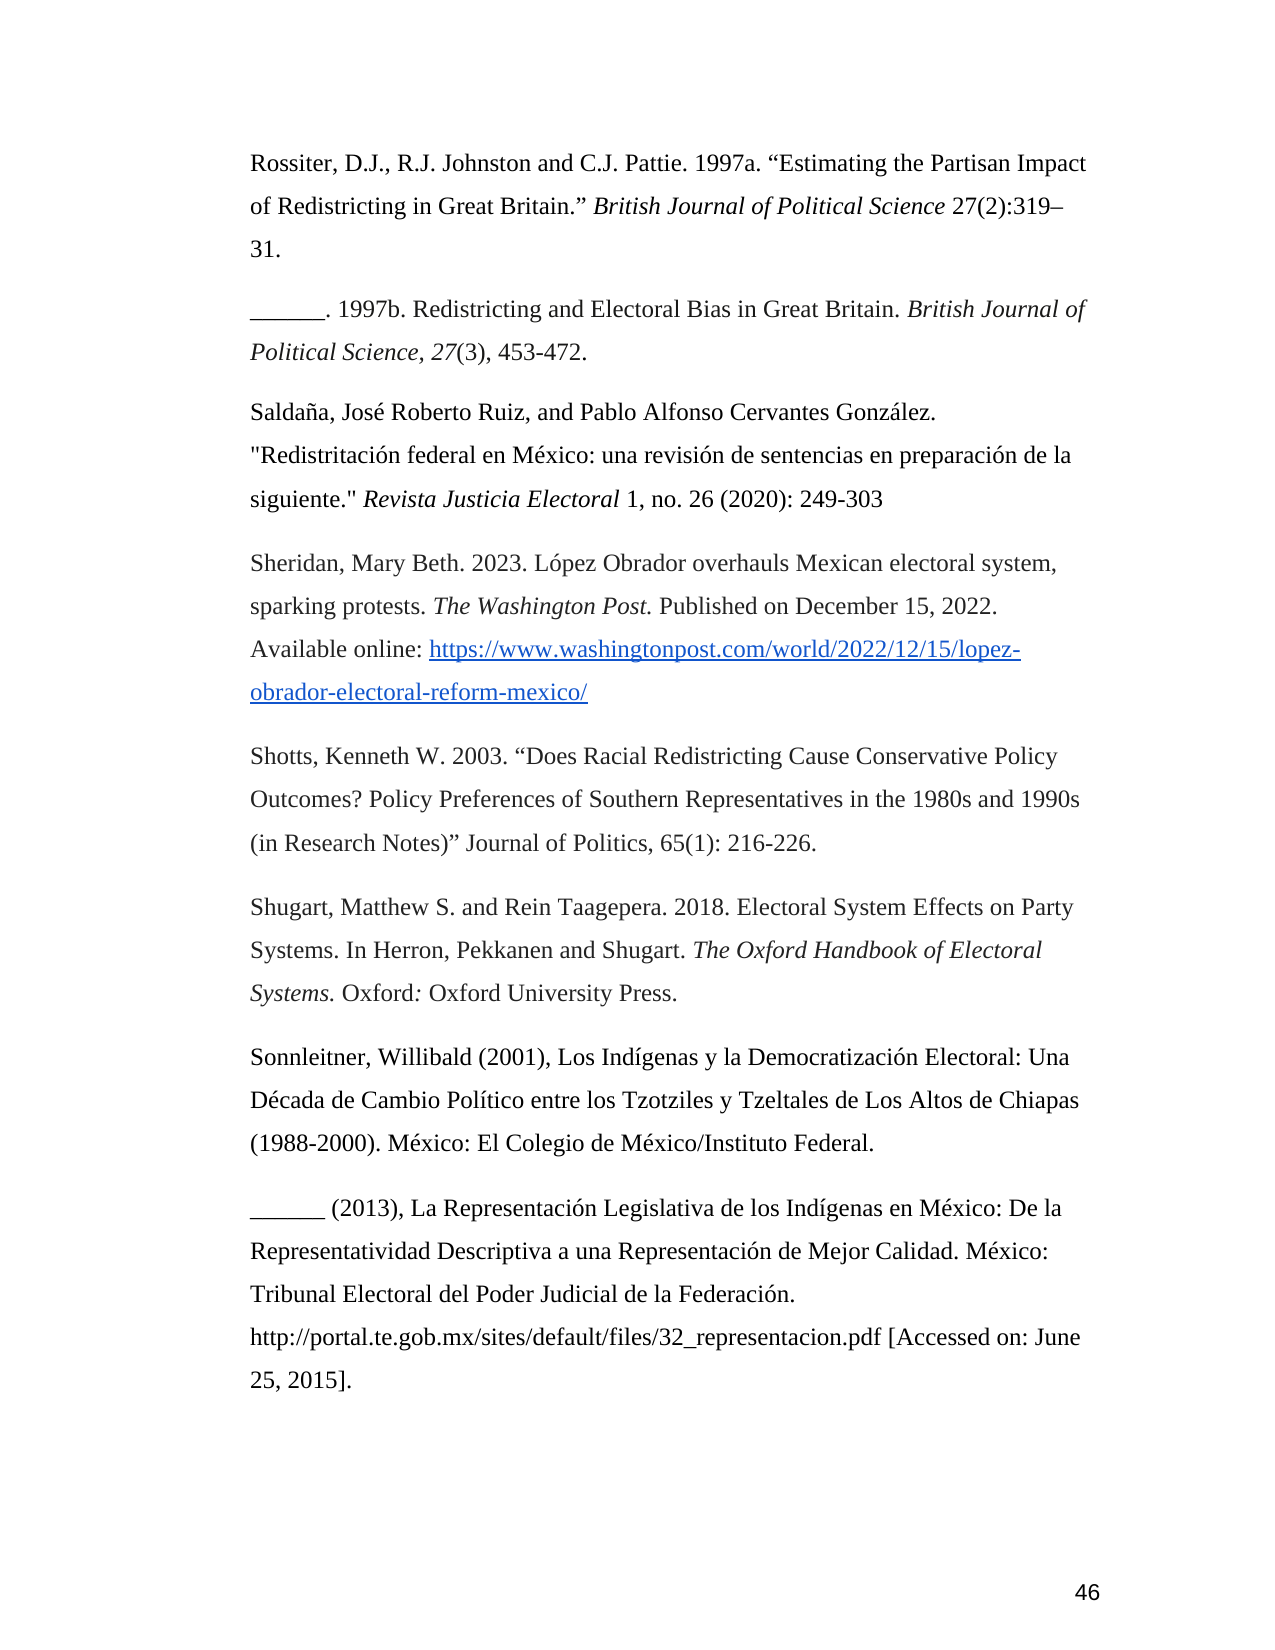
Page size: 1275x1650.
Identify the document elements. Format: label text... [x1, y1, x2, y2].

text Shotts, Kenneth W. 2003. “Does Racial Redistricting Cause Conservative Policy Outcomes? Policy Preferences of Southern Representatives in the 1980s and 1990s (in Research Notes)” Journal of Politics, 65(1): 216-226. [250, 741, 1088, 856]
text Rossiter, D.J., R.J. Johnston and C.J. Pattie. 1997a. “Estimating the Partisan Impact of Redistricting in Great Britain.” British Journal of Political Science 27(2):319–31. [250, 148, 1088, 263]
text Saldaña, José Roberto Ruiz, and Pablo Alfonso Cervantes González. "Redistritación federal en México: una revisión de sentencias en preparación de la siguiente." Revista Justicia Electoral 1, no. 26 (2020): 249-303 [250, 397, 1088, 512]
text ______ (2013), La Representación Legislativa de los Indígenas en México: De la Representatividad Descriptiva a una Representación de Mejor Calidad. México: Tribunal Electoral del Poder Judicial de la Federación. http://portal.te.gob.mx/sites/default/files/32_representacion.pdf [Accessed on: June 25, 2015]. [250, 1193, 1088, 1394]
text Sonnleitner, Willibald (2001), Los Indígenas y la Democratización Electoral: Una Década de Cambio Político entre los Tzotziles y Tzeltales de Los Altos de Chiapas (1988-2000). México: El Colegio de México/Instituto Federal. [250, 1042, 1088, 1157]
text Shugart, Matthew S. and Rein Taagepera. 2018. Electoral System Effects on Party Systems. In Herron, Pekkanen and Shugart. The Oxford Handbook of Electoral Systems. Oxford: Oxford University Press. [250, 892, 1088, 1007]
text ______. 1997b. Redistricting and Electoral Bias in Great Britain. British Journal of Political Science, 27(3), 453-472. [250, 294, 1088, 366]
text Sheridan, Mary Beth. 2023. López Obrador overhauls Mexican electoral system, sparking protests. The Washington Post. Published on December 15, 2022. Available online: https://www.washingtonpost.com/world/2022/12/15/lopez-obrador-electoral-reform-mexico/ [250, 548, 1088, 706]
